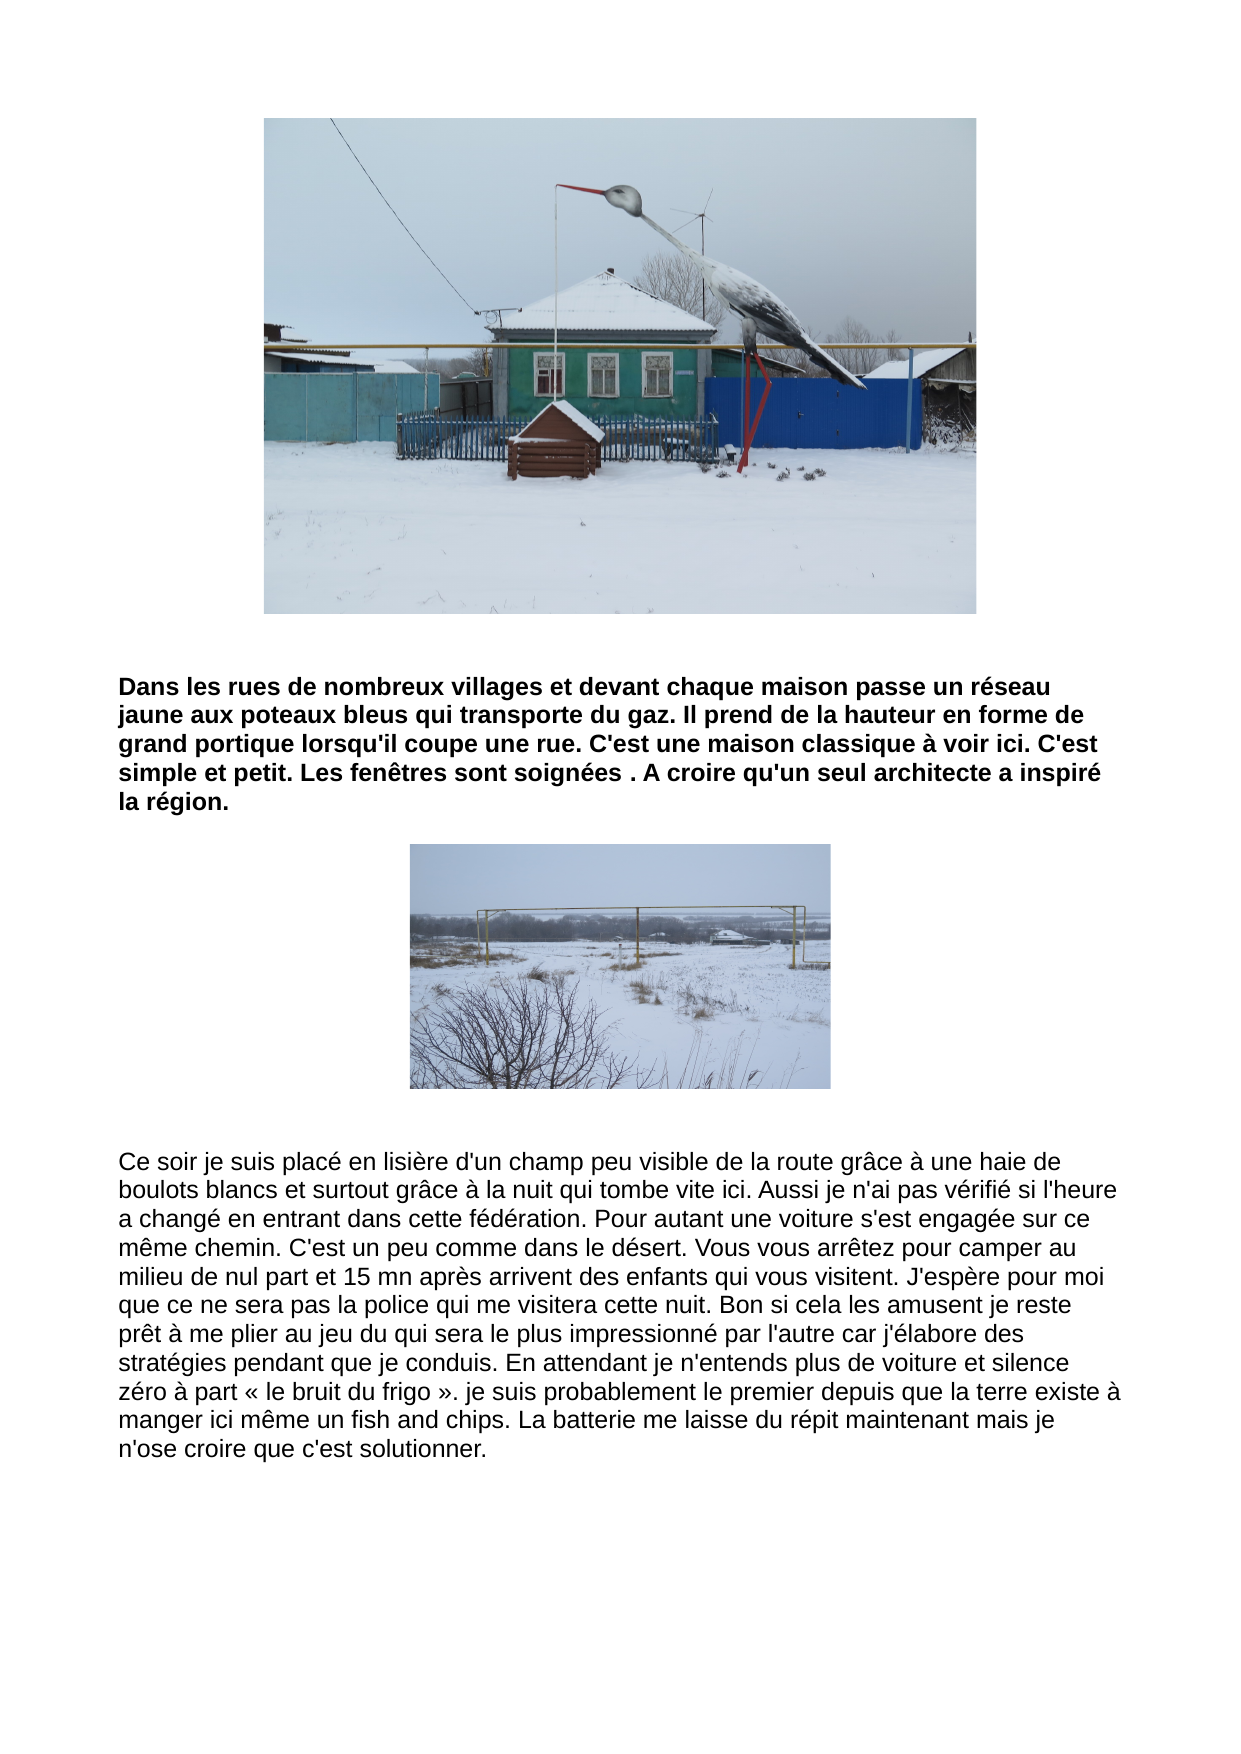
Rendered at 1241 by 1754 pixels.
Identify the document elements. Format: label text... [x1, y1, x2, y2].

text Ce soir je suis placé en lisière d'un champ peu visible de la route grâce à une haie de boulots blancs et surtout grâce à la nuit qui tombe vite ici. Aussi je n'ai pas vérifié si l'heure a changé en entrant dans cette fédération. Pour autant une voiture s'est engagée sur ce même chemin. C'est un peu comme dans le désert. Vous vous arrêtez pour camper au milieu de nul part et 15 mn après arrivent des enfants qui vous visitent. J'espère pour moi que ce ne sera pas la police qui me visitera cette nuit. Bon si cela les amusent je reste prêt à me plier au jeu du qui sera le plus impressionné par l'autre car j'élabore des stratégies pendant que je conduis. En attendant je n'entends plus de voiture et silence zéro à part « le bruit du frigo ». je suis probablement le premier depuis que la terre existe à manger ici même un fish and chips. La batterie me laisse du répit maintenant mais je n'ose croire que c'est solutionner. [118, 1118, 1122, 1463]
picture [263, 118, 977, 614]
picture [409, 844, 831, 1089]
text Dans les rues de nombreux villages et devant chaque maison passe un réseau jaune aux poteaux bleus qui transporte du gaz. Il prend de la hauteur en forme de grand portique lorsqu'il coupe une rue. C'est une maison classique à voir ici. C'est simple et petit. Les fenêtres sont soignées . A croire qu'un seul architecte a inspiré la région. [118, 672, 1122, 815]
